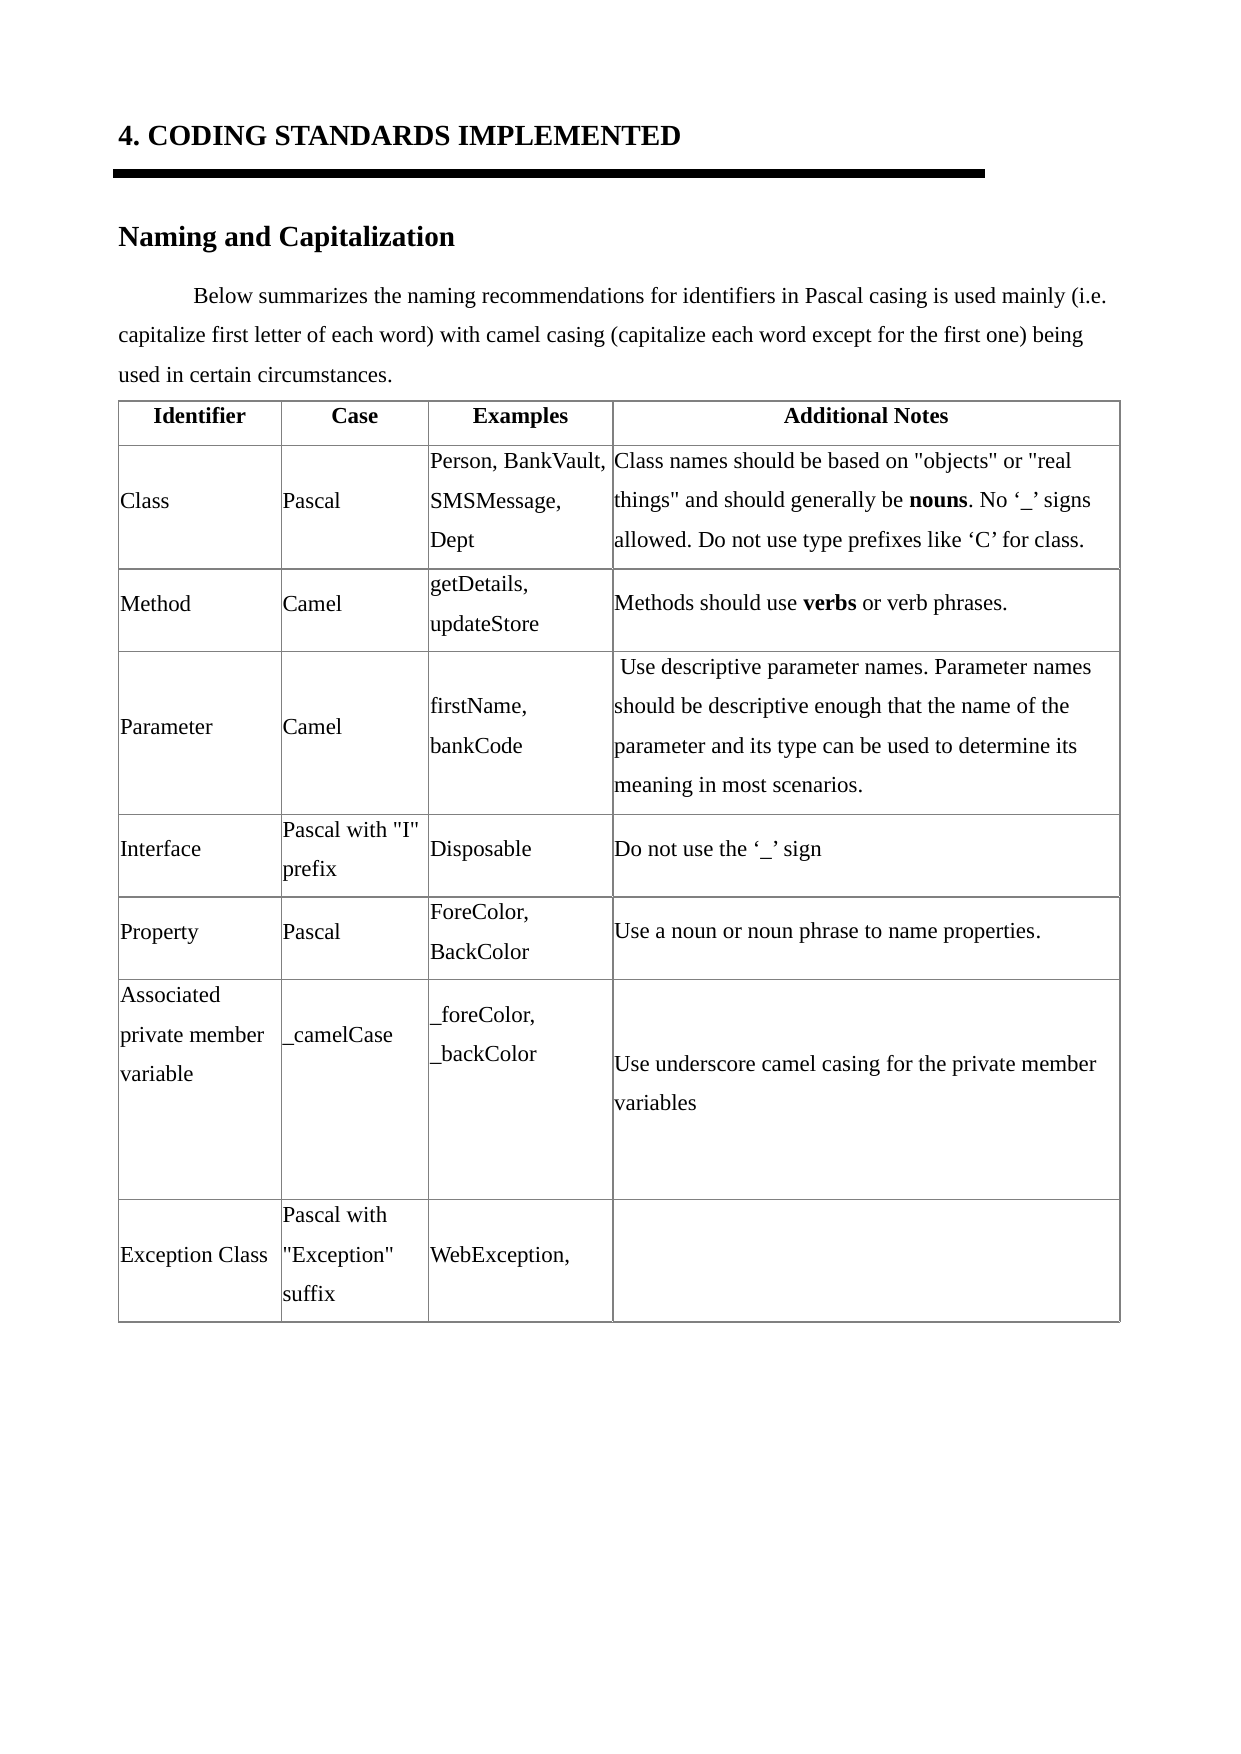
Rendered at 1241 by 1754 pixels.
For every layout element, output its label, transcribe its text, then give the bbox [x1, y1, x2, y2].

text 4. CODING STANDARDS IMPLEMENTED [118, 118, 1122, 152]
table_cell Property [119, 898, 281, 979]
table_cell Method [119, 570, 281, 651]
table_cell Interface [119, 815, 281, 896]
table_cell Use a noun or noun phrase to name properties. [614, 898, 1119, 979]
subtitle Naming and Capitalization [118, 219, 1122, 253]
table_cell Disposable [429, 815, 612, 896]
table_header Additional Notes [614, 402, 1119, 445]
table_cell Parameter [119, 652, 281, 813]
table_cell Person, BankVault, SMSMessage, Dept [429, 446, 612, 568]
text Below summarizes the naming recommendations for identifiers in Pascal casing is used mainly (i.e. capitalize first letter of each word) with camel casing (capitalize each word except for the first one) being used in certain circumstances. [118, 282, 1122, 387]
table_cell firstName, bankCode [429, 652, 612, 813]
table_cell Methods should use verbs or verb phrases. [614, 570, 1119, 651]
table_cell Pascal [282, 446, 428, 568]
table_cell [614, 1200, 1119, 1321]
table_cell getDetails, updateStore [429, 570, 612, 651]
table_cell Do not use the ‘_’ sign [614, 815, 1119, 896]
table_cell _foreColor, _backColor [429, 980, 612, 1199]
table_cell Camel [282, 570, 428, 651]
table_header Case [282, 402, 428, 445]
table_cell Camel [282, 652, 428, 813]
table_cell WebException, [429, 1200, 612, 1321]
table_cell Use underscore camel casing for the private member variables [614, 980, 1119, 1199]
table_cell _camelCase [282, 980, 428, 1199]
table_cell Pascal [282, 898, 428, 979]
table_cell Pascal with "I" prefix [282, 815, 428, 896]
table_cell Class names should be based on "objects" or "real things" and should generally be nouns. No ‘_’ signs allowed. Do not use type prefixes like ‘C’ for class. [614, 446, 1119, 568]
table_cell Class [119, 446, 281, 568]
table_cell ForeColor, BackColor [429, 898, 612, 979]
table_header Examples [429, 402, 612, 445]
table_cell Exception Class [119, 1200, 281, 1321]
table_cell Use descriptive parameter names. Parameter names should be descriptive enough that the name of the parameter and its type can be used to determine its meaning in most scenarios. [614, 652, 1119, 813]
table_cell Pascal with "Exception" suffix [282, 1200, 428, 1321]
table_header Identifier [119, 402, 281, 445]
table_cell Associated private member variable [119, 980, 281, 1199]
